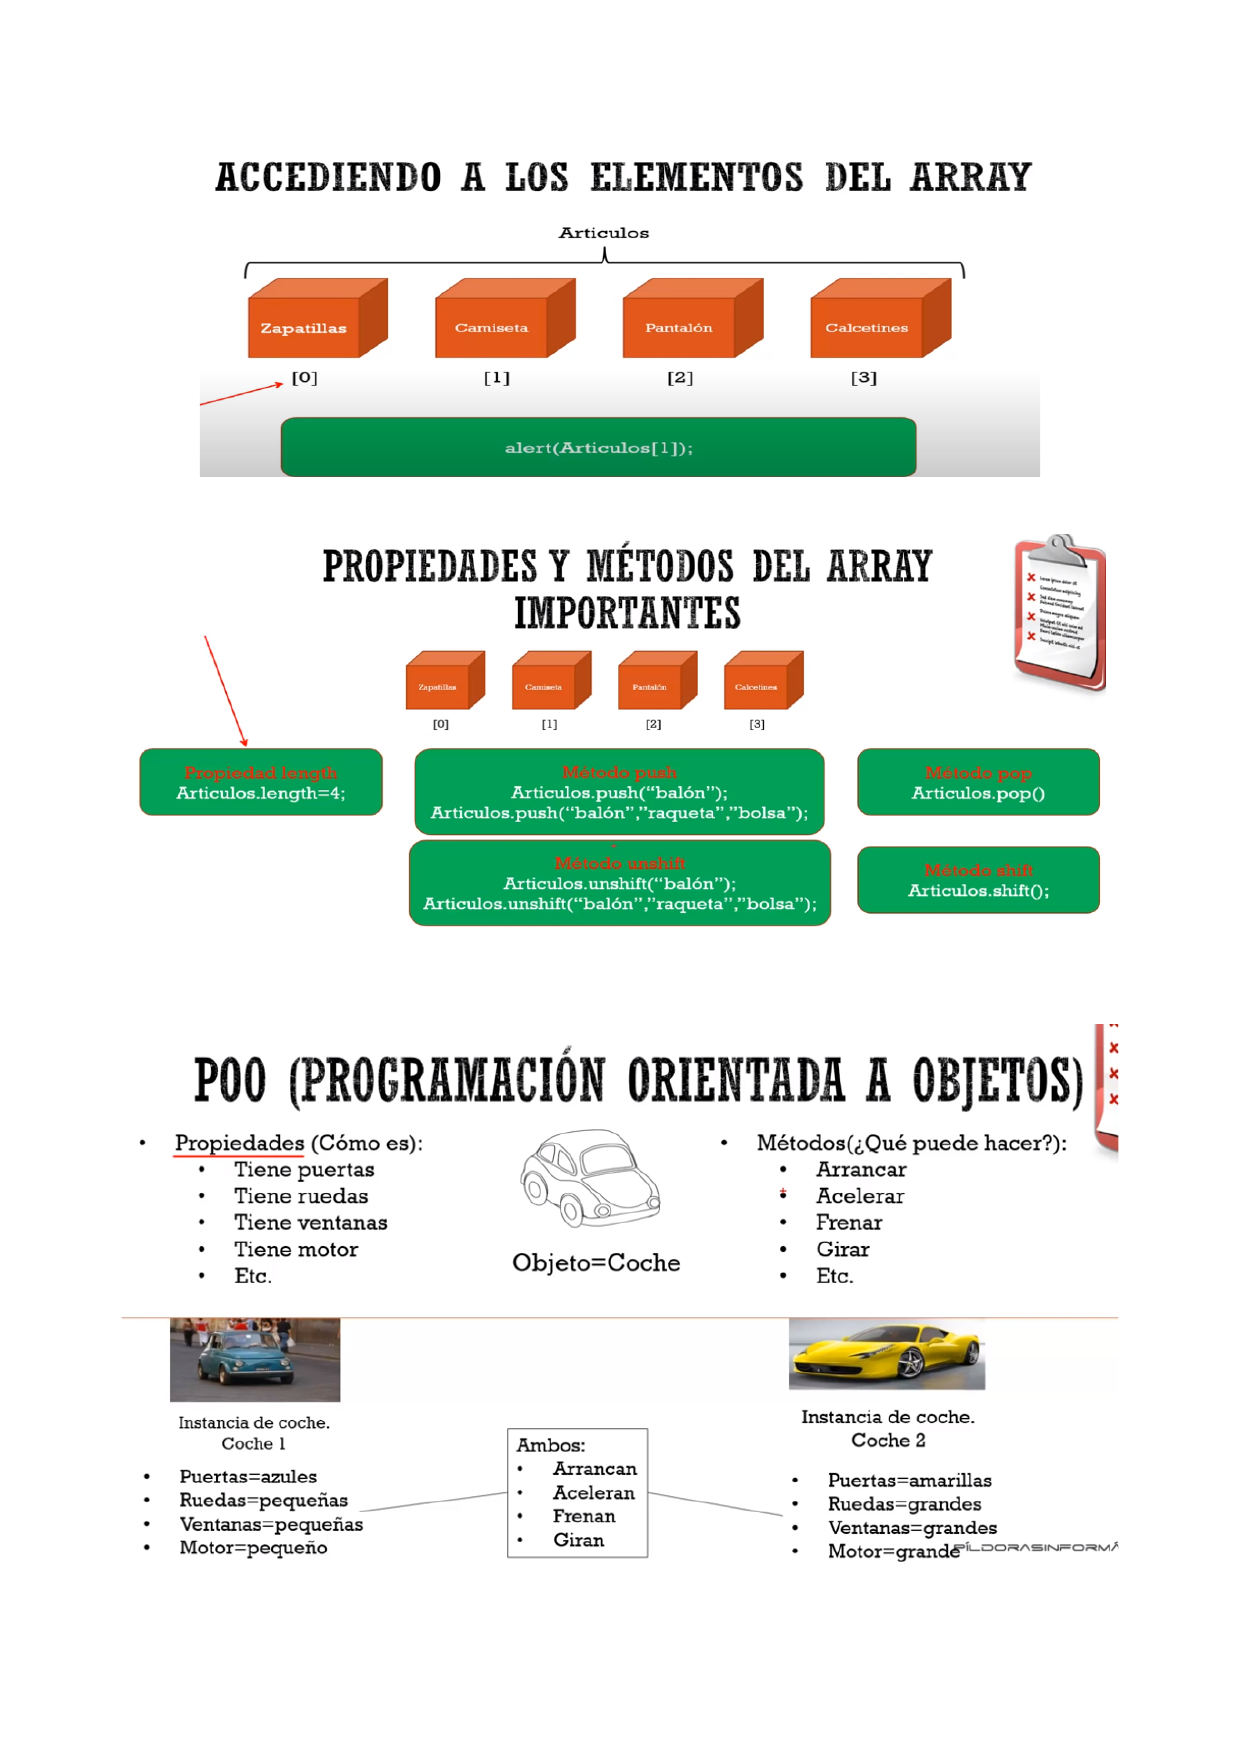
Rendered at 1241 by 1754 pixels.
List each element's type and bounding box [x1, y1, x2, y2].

picture [121, 1024, 1119, 1571]
picture [199, 146, 1041, 477]
picture [134, 534, 1106, 939]
